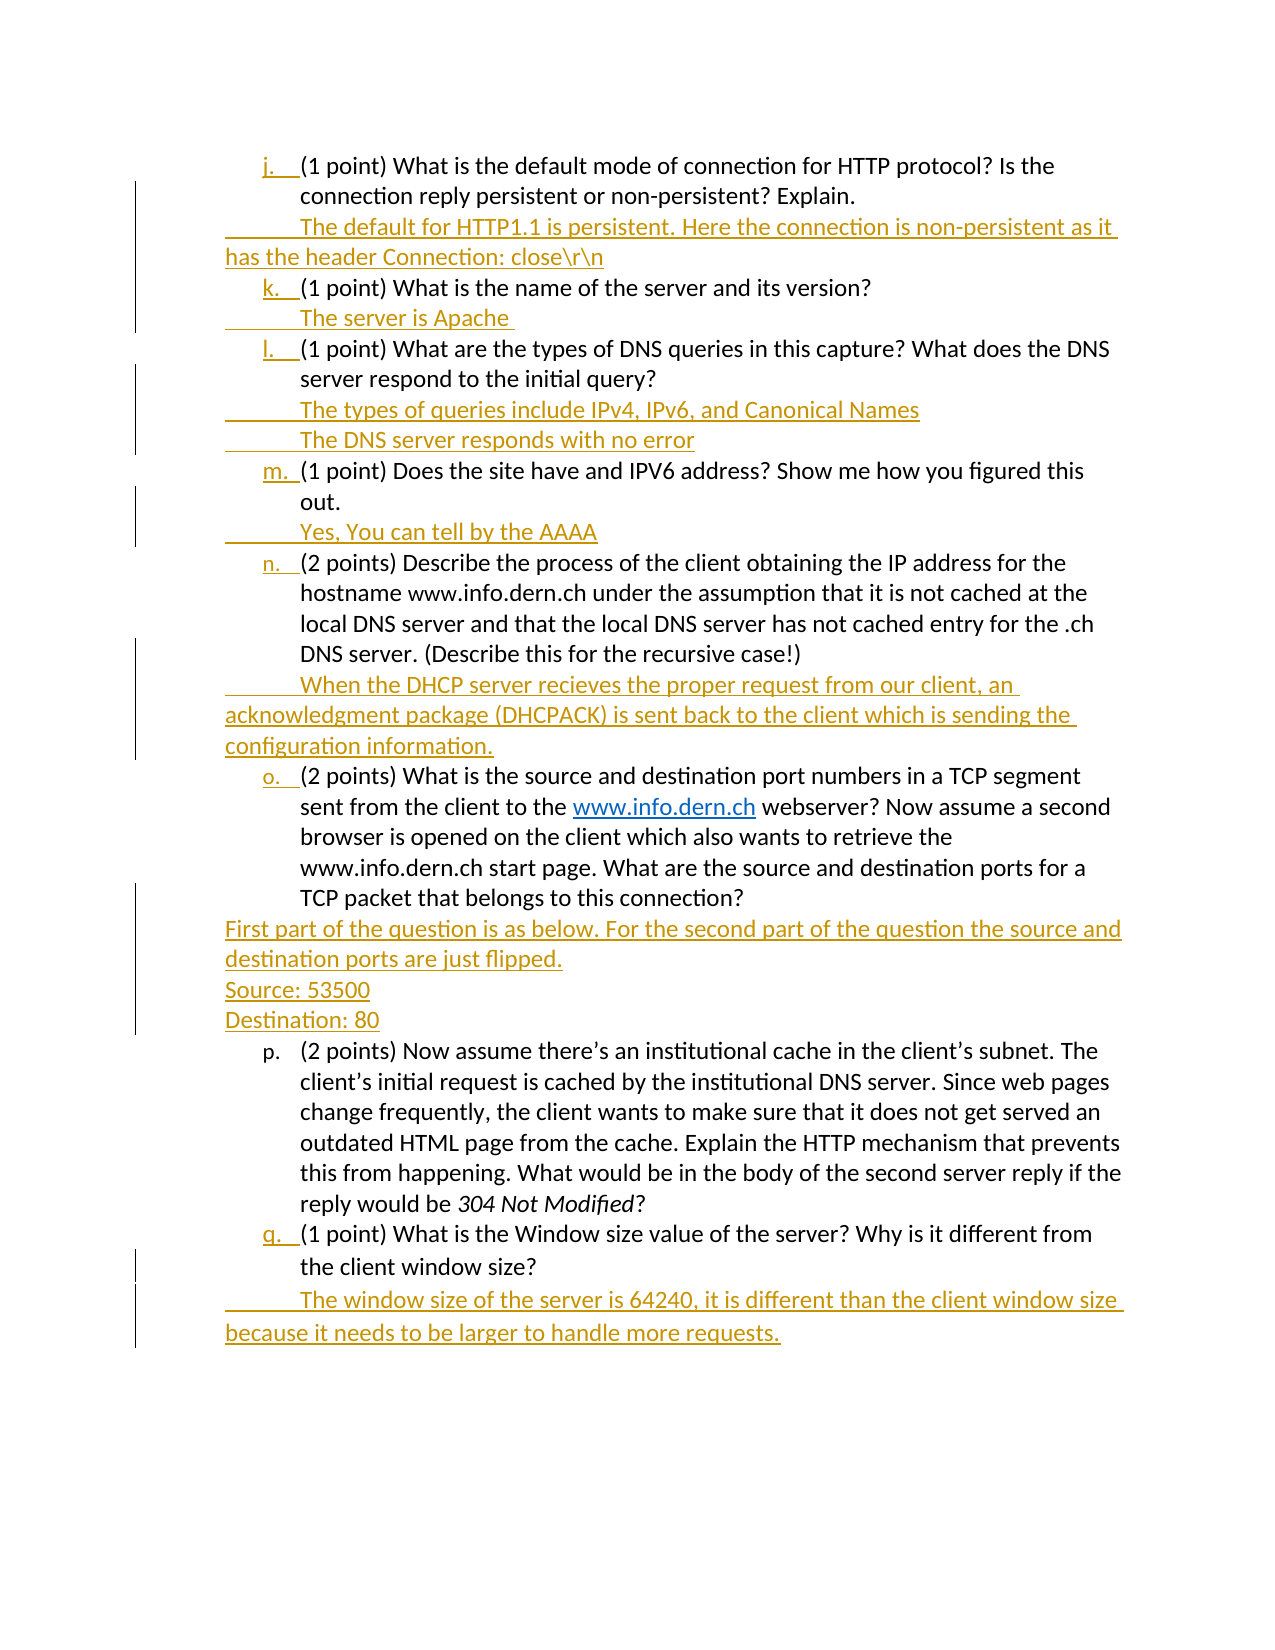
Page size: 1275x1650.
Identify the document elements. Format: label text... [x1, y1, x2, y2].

list (1 point) What is the default mode of connection for HTTP protocol? Is the connection reply persistent or non-persistent? Explain. [262, 150, 1125, 211]
list (1 point) Does the site have and IPV6 address? Show me how you figured this out. [262, 455, 1125, 516]
list The default for HTTP1.1 is persistent. Here the connection is non-persistent as it has the header Connection: close\r\n [225, 211, 1125, 272]
list (2 points) What is the source and destination port numbers in a TCP segment sent from the client to the www.info.dern.ch webserver? Now assume a second browser is opened on the client which also wants to retrieve the www.info.dern.ch start page. What are the source and destination ports for a TCP packet that belongs to this connection? [262, 760, 1125, 913]
list Yes, You can tell by the AAAA [225, 516, 1125, 547]
list First part of the question is as below. For the second part of the question the source and destination ports are just flipped. [225, 913, 1125, 974]
list The window size of the server is 64240, it is different than the client window size because it needs to be larger to handle more requests. [225, 1284, 1125, 1347]
list (2 points) Describe the process of the client obtaining the IP address for the hostname www.info.dern.ch under the assumption that it is not cached at the local DNS server and that the local DNS server has not cached entry for the .ch DNS server. (Describe this for the recursive case!) [262, 547, 1125, 669]
list (2 points) Now assume there’s an institutional cache in the client’s subnet. The client’s initial request is cached by the institutional DNS server. Since web pages change frequently, the client wants to make sure that it does not get served an outdated HTML page from the cache. Explain the HTTP mechanism that prevents this from happening. What would be in the body of the second server reply if the reply would be 304 Not Modified? [262, 1035, 1125, 1218]
list The DNS server responds with no error [225, 425, 1125, 455]
list (1 point) What is the Window size value of the server? Why is it different from the client window size? [262, 1218, 1125, 1282]
list Destination: 80 [225, 1004, 1125, 1035]
list Source: 53500 [225, 974, 1125, 1004]
list (1 point) What is the name of the server and its version? [262, 272, 1125, 303]
list The types of queries include IPv4, IPv6, and Canonical Names [225, 394, 1125, 425]
list The server is Apache [225, 303, 1125, 333]
list When the DHCP server recieves the proper request from our client, an acknowledgment package (DHCPACK) is sent back to the client which is sending the configuration information. [225, 669, 1125, 760]
list (1 point) What are the types of DNS queries in this capture? What does the DNS server respond to the initial query? [262, 333, 1125, 394]
